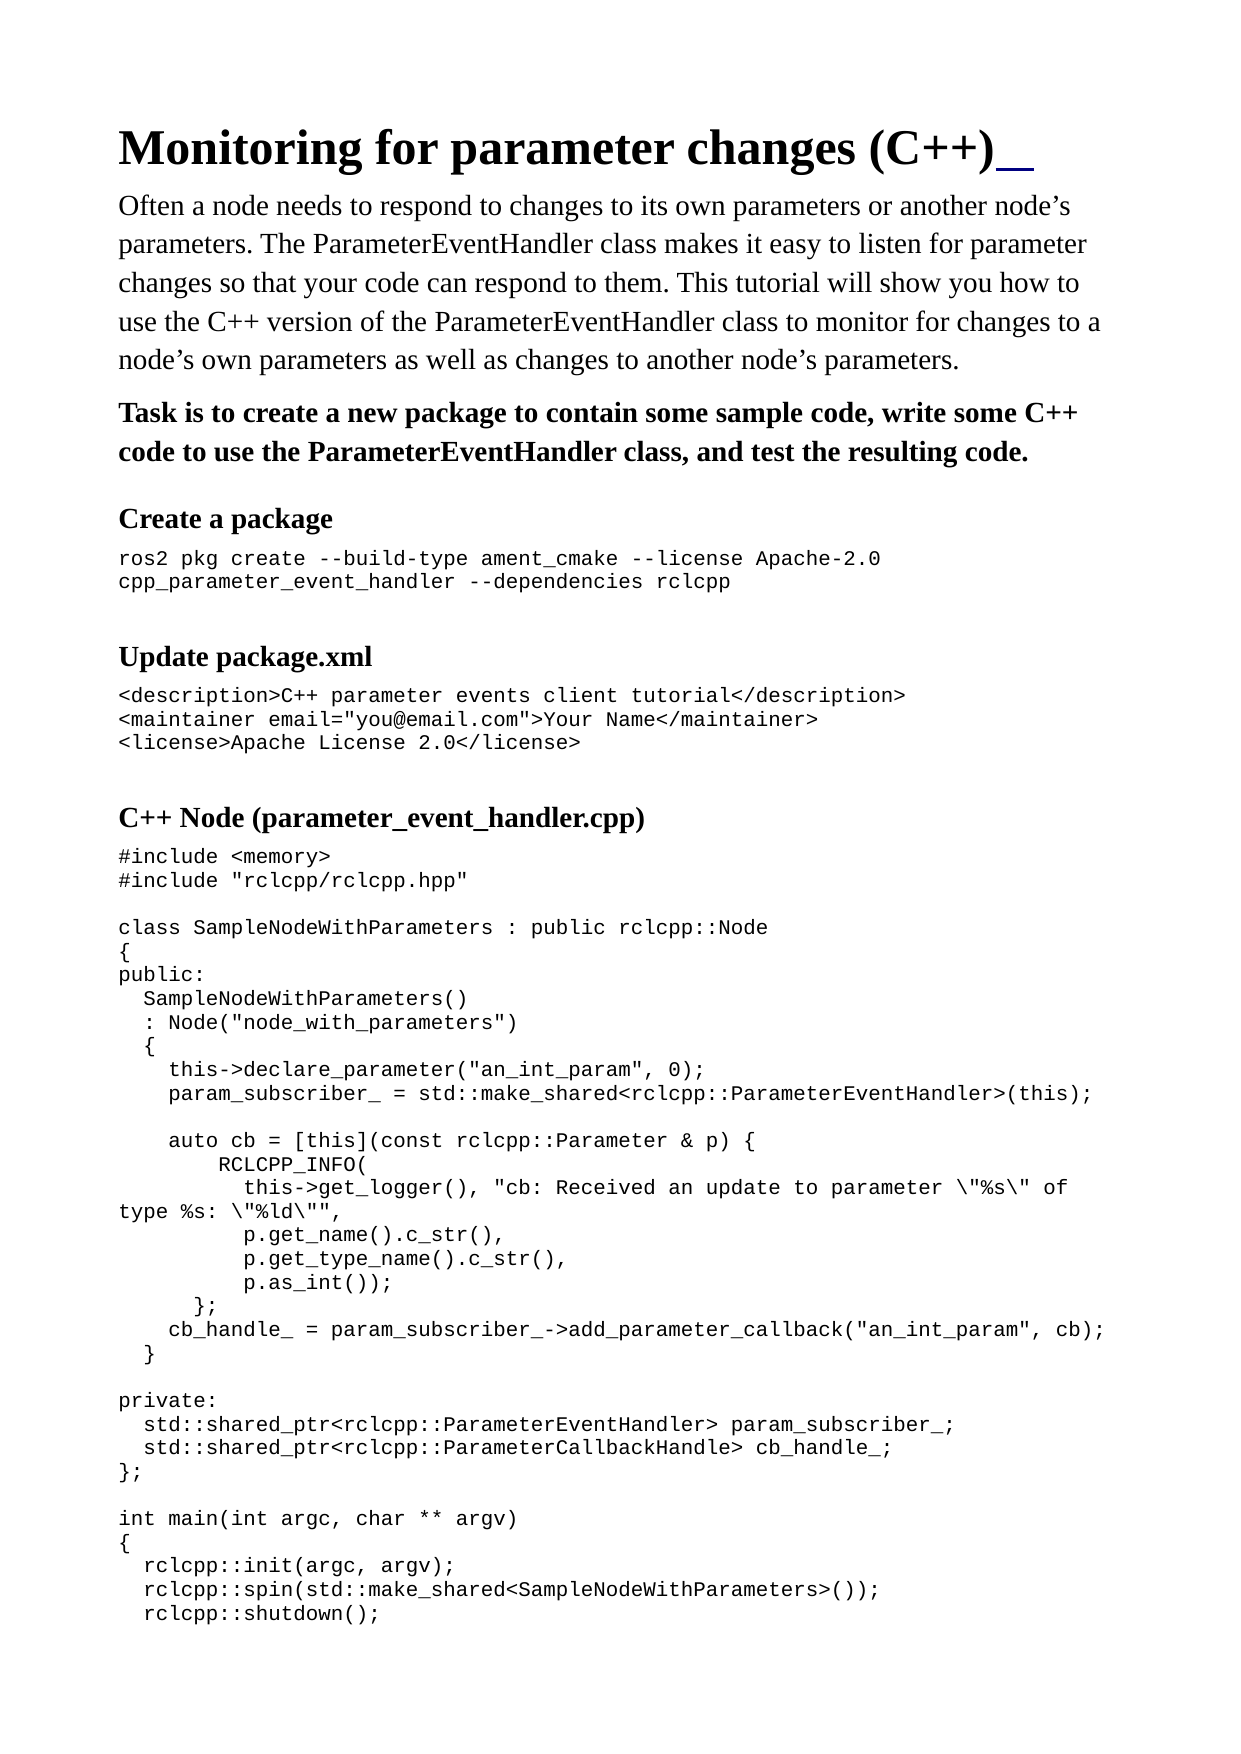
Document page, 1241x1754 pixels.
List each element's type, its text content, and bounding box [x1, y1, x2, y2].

text class SampleNodeWithParameters : public rclcpp::Node [118, 917, 1122, 941]
text public: [118, 964, 1122, 988]
text std::shared_ptr<rclcpp::ParameterCallbackHandle> cb_handle_; [118, 1437, 1122, 1461]
text auto cb = [this](const rclcpp::Parameter & p) { [118, 1130, 1122, 1153]
text <description>C++ parameter events client tutorial</description> [118, 685, 1122, 709]
text p.get_type_name().c_str(), [118, 1248, 1122, 1272]
text SampleNodeWithParameters() [118, 988, 1122, 1012]
text : Node("node_with_parameters") [118, 1012, 1122, 1035]
text private: [118, 1390, 1122, 1414]
text p.get_name().c_str(), [118, 1224, 1122, 1248]
text rclcpp::shutdown(); [118, 1603, 1122, 1626]
text rclcpp::spin(std::make_shared<SampleNodeWithParameters>()); [118, 1579, 1122, 1603]
text param_subscriber_ = std::make_shared<rclcpp::ParameterEventHandler>(this); [118, 1083, 1122, 1106]
text } [118, 1343, 1122, 1366]
text rclcpp::init(argc, argv); [118, 1556, 1122, 1579]
text Task is to create a new package to contain some sample code, write some C++ code to use the ParameterEventHandler class, and test the resulting code. [118, 395, 1122, 467]
text { [118, 1035, 1122, 1059]
text std::shared_ptr<rclcpp::ParameterEventHandler> param_subscriber_; [118, 1414, 1122, 1437]
text p.as_int()); [118, 1272, 1122, 1295]
text <license>Apache License 2.0</license> [118, 732, 1122, 756]
text ros2 pkg create --build-type ament_cmake --license Apache-2.0 cpp_parameter_event_handler --dependencies rclcpp [118, 548, 1122, 595]
text cb_handle_ = param_subscriber_->add_parameter_callback("an_int_param", cb); [118, 1319, 1122, 1343]
text #include <memory> [118, 846, 1122, 870]
subtitle C++ Node (parameter_event_handler.cpp) [118, 800, 1122, 834]
text #include "rclcpp/rclcpp.hpp" [118, 870, 1122, 893]
text }; [118, 1295, 1122, 1319]
text RCLCPP_INFO( [118, 1153, 1122, 1177]
text { [118, 1532, 1122, 1556]
subtitle Create a package [118, 502, 1122, 535]
text Often a node needs to respond to changes to its own parameters or another node’s parameters. The ParameterEventHandler class makes it easy to listen for parameter changes so that your code can respond to them. This tutorial will show you how to use the C++ version of the ParameterEventHandler class to monitor for changes to a node’s own parameters as well as changes to another node’s parameters. [118, 188, 1122, 376]
text int main(int argc, char ** argv) [118, 1508, 1122, 1532]
subtitle Monitoring for parameter changes (C++) [118, 118, 1122, 176]
text { [118, 941, 1122, 964]
text }; [118, 1461, 1122, 1484]
text <maintainer email="you@email.com">Your Name</maintainer> [118, 709, 1122, 732]
text this->get_logger(), "cb: Received an update to parameter \"%s\" of type %s: \"%ld\"", [118, 1177, 1122, 1224]
text this->declare_parameter("an_int_param", 0); [118, 1059, 1122, 1083]
subtitle Update package.xml [118, 639, 1122, 673]
